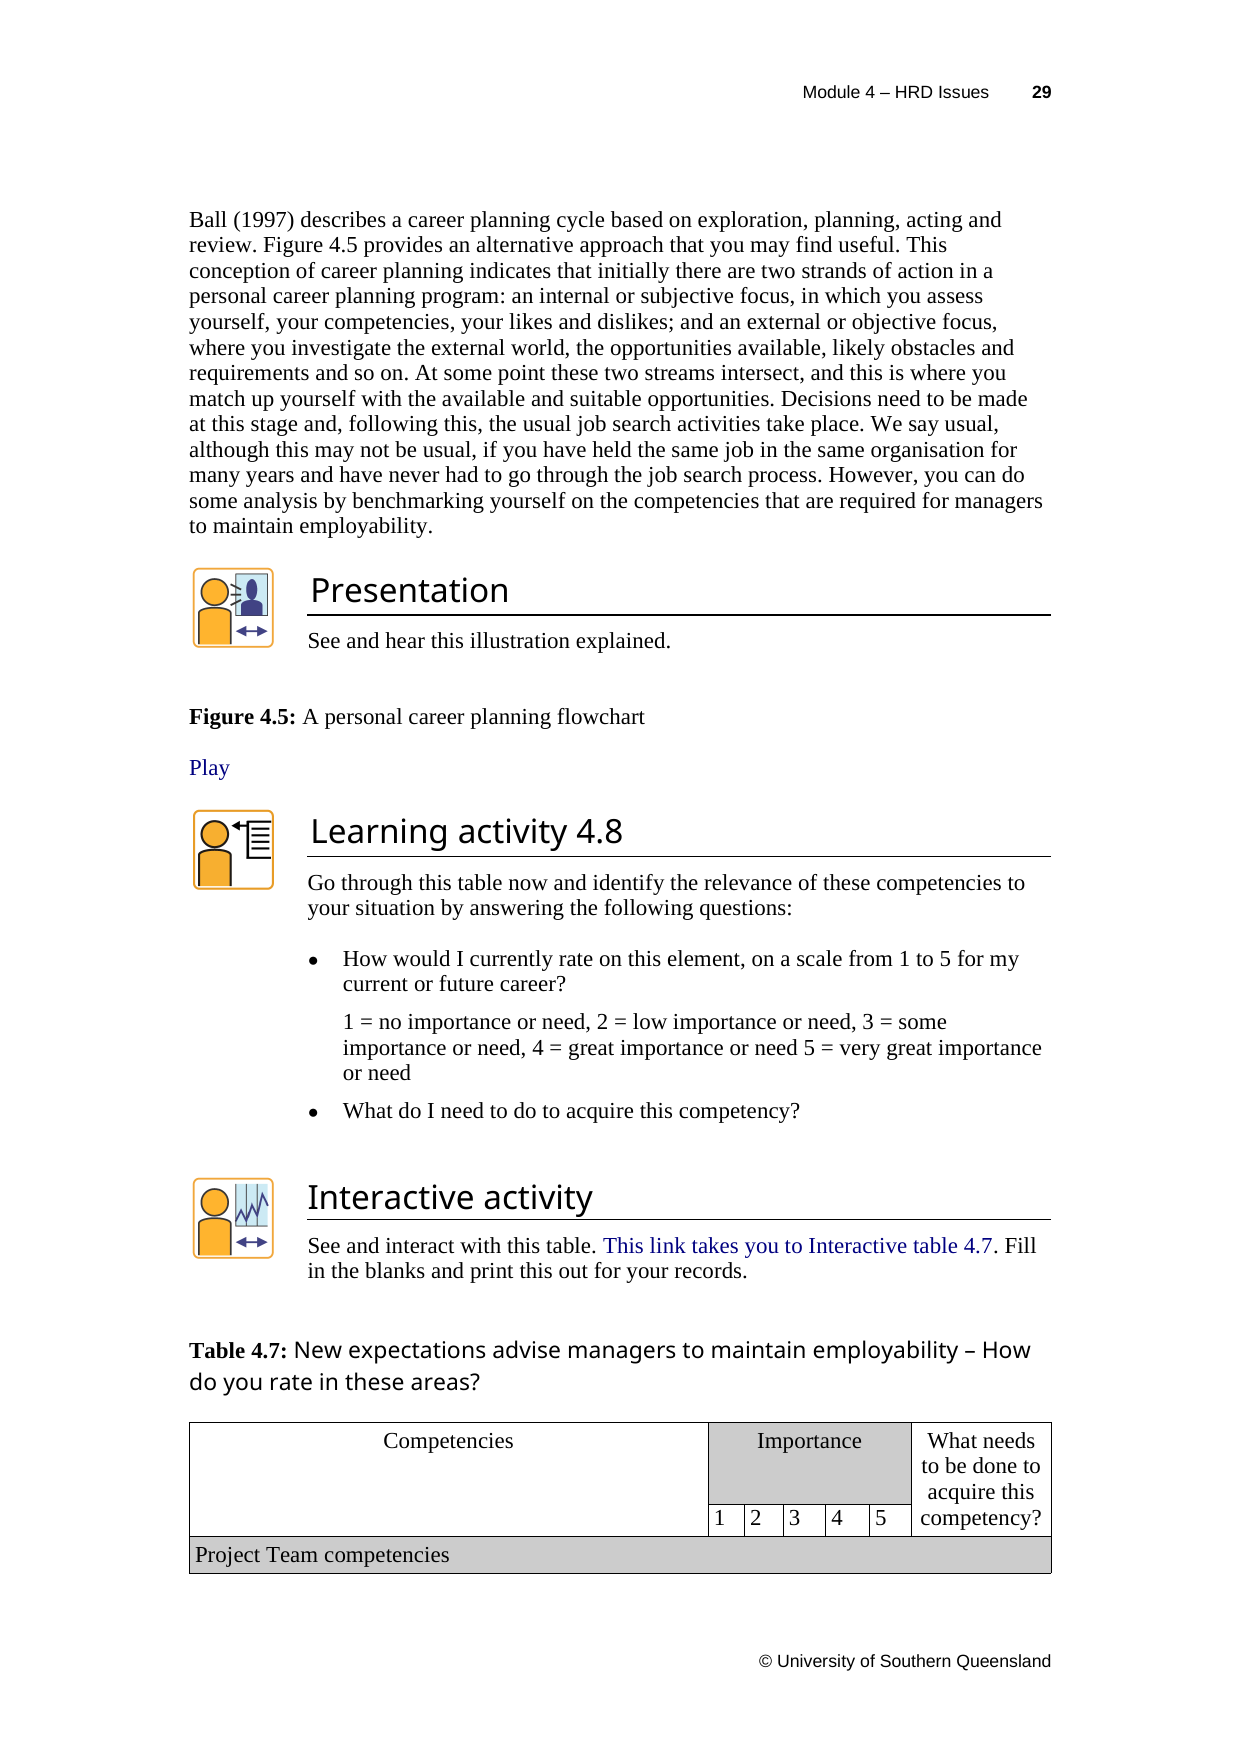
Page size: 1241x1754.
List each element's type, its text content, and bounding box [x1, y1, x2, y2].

table_cell competency? [912, 1504, 1051, 1536]
table_header [189, 805, 307, 1123]
picture [188, 1174, 278, 1263]
table_cell 3 [784, 1505, 825, 1536]
table_cell Project Team competencies [190, 1537, 1051, 1573]
table_header Learning activity 4.8 [307, 805, 1051, 856]
table_cell 4 [826, 1505, 869, 1536]
table_header [189, 564, 307, 653]
table_header What needs to be done to acquire this [912, 1423, 1051, 1504]
table_cell 5 [870, 1505, 911, 1536]
table_header [189, 1174, 307, 1284]
table_header Importance [709, 1423, 911, 1504]
table_cell 2 [745, 1505, 783, 1536]
table_header Presentation [307, 564, 1051, 614]
text Figure 4.5: A personal career planning flowchart [189, 704, 1051, 729]
picture [188, 563, 278, 652]
text Play [189, 754, 1051, 780]
table_cell 1 [709, 1505, 744, 1536]
table_header Interactive activity [307, 1174, 1051, 1219]
table_header See and hear this illustration explained. [307, 616, 1051, 653]
table_cell [190, 1504, 708, 1536]
table_header See and interact with this table. This link takes you to Interactive table 4.7. Fill in the blanks and print this out for your records. [307, 1220, 1051, 1284]
table_header Competencies [190, 1423, 708, 1504]
picture [188, 805, 278, 894]
text Table 4.7: New expectations advise managers to maintain employability – How do you rate in these areas? [189, 1334, 1051, 1397]
table_header Go through this table now and identify the relevance of these competencies to your situation by answering the following questions: How would I currently rate on this element, on a scale from 1 to 5 for my current or future career? 1 = no importance or need, 2 = low importance or need, 3 = some importance or need, 4 = great importance or need 5 = very great importance or need What do I need to do to acquire this competency? [307, 857, 1051, 1123]
text Ball (1997) describes a career planning cycle based on exploration, planning, acting and review. Figure 4.5 provides an alternative approach that you may find useful. This conception of career planning indicates that initially there are two strands of action in a personal career planning program: an internal or subjective focus, in which you assess yourself, your competencies, your likes and dislikes; and an external or objective focus, where you investigate the external world, the opportunities available, likely obstacles and requirements and so on. At some point these two streams intersect, and this is where you match up yourself with the available and suitable opportunities. Decisions need to be made at this stage and, following this, the usual job search activities take place. We say usual, although this may not be usual, if you have held the same job in the same organisation for many years and have never had to go through the job search process. However, you can do some analysis by benchmarking yourself on the competencies that are required for managers to maintain employability. [189, 207, 1051, 538]
